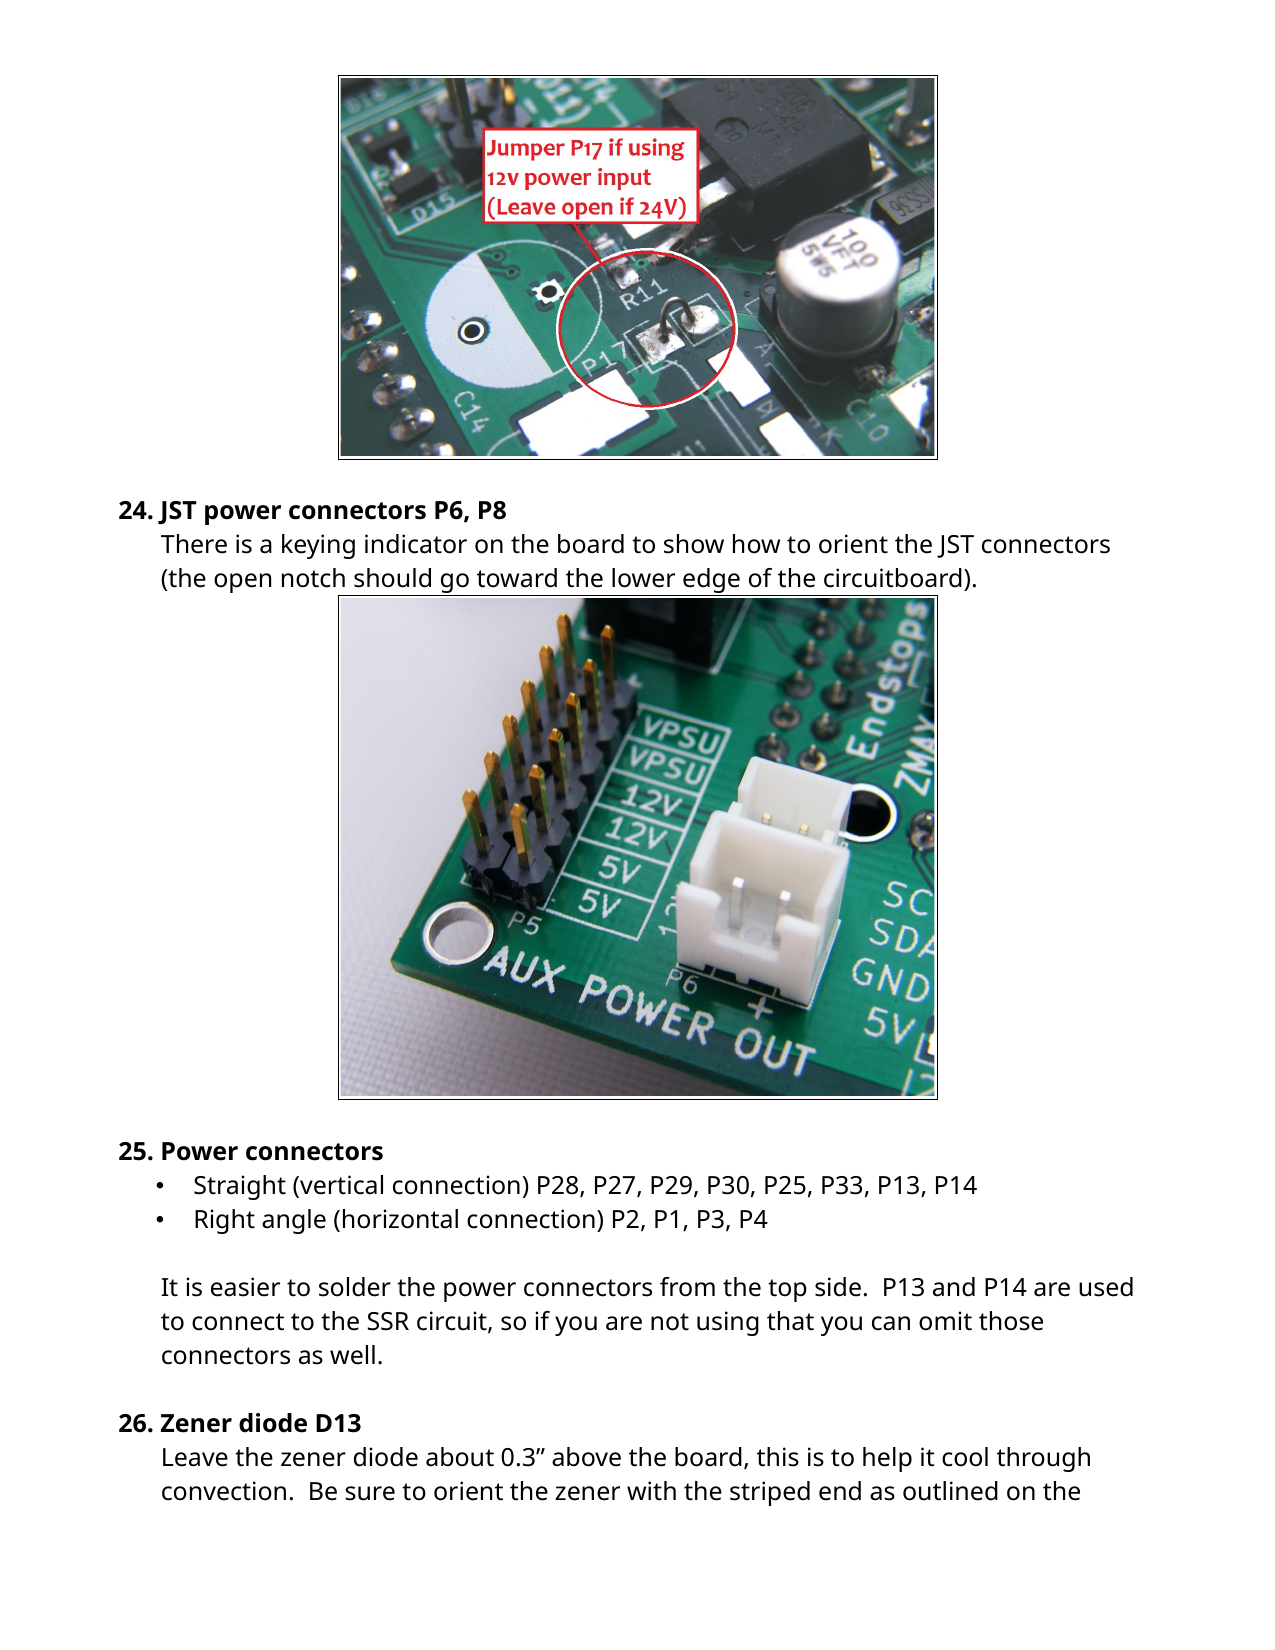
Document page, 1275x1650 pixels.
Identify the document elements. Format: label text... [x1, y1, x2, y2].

text 24. JST power connectors P6, P8 [118, 493, 1157, 527]
text 26. Zener diode D13 [118, 1406, 1157, 1440]
text 25. Power connectors [118, 1133, 1157, 1167]
picture [340, 598, 935, 1096]
list Straight (vertical connection) P28, P27, P29, P30, P25, P33, P13, P14 [156, 1167, 1157, 1201]
text There is a keying indicator on the board to show how to orient the JST connectors (the open notch should go toward the lower edge of the circuitboard). [161, 527, 1157, 595]
text It is easier to solder the power connectors from the top side. P13 and P14 are used to connect to the SSR circuit, so if you are not using that you can omit those connectors as well. [161, 1269, 1157, 1372]
text Leave the zener diode about 0.3” above the board, this is to help it cool through convection. Be sure to orient the zener with the striped end as outlined on the [161, 1440, 1157, 1508]
picture [340, 78, 935, 456]
list Right angle (horizontal connection) P2, P1, P3, P4 [156, 1201, 1157, 1235]
